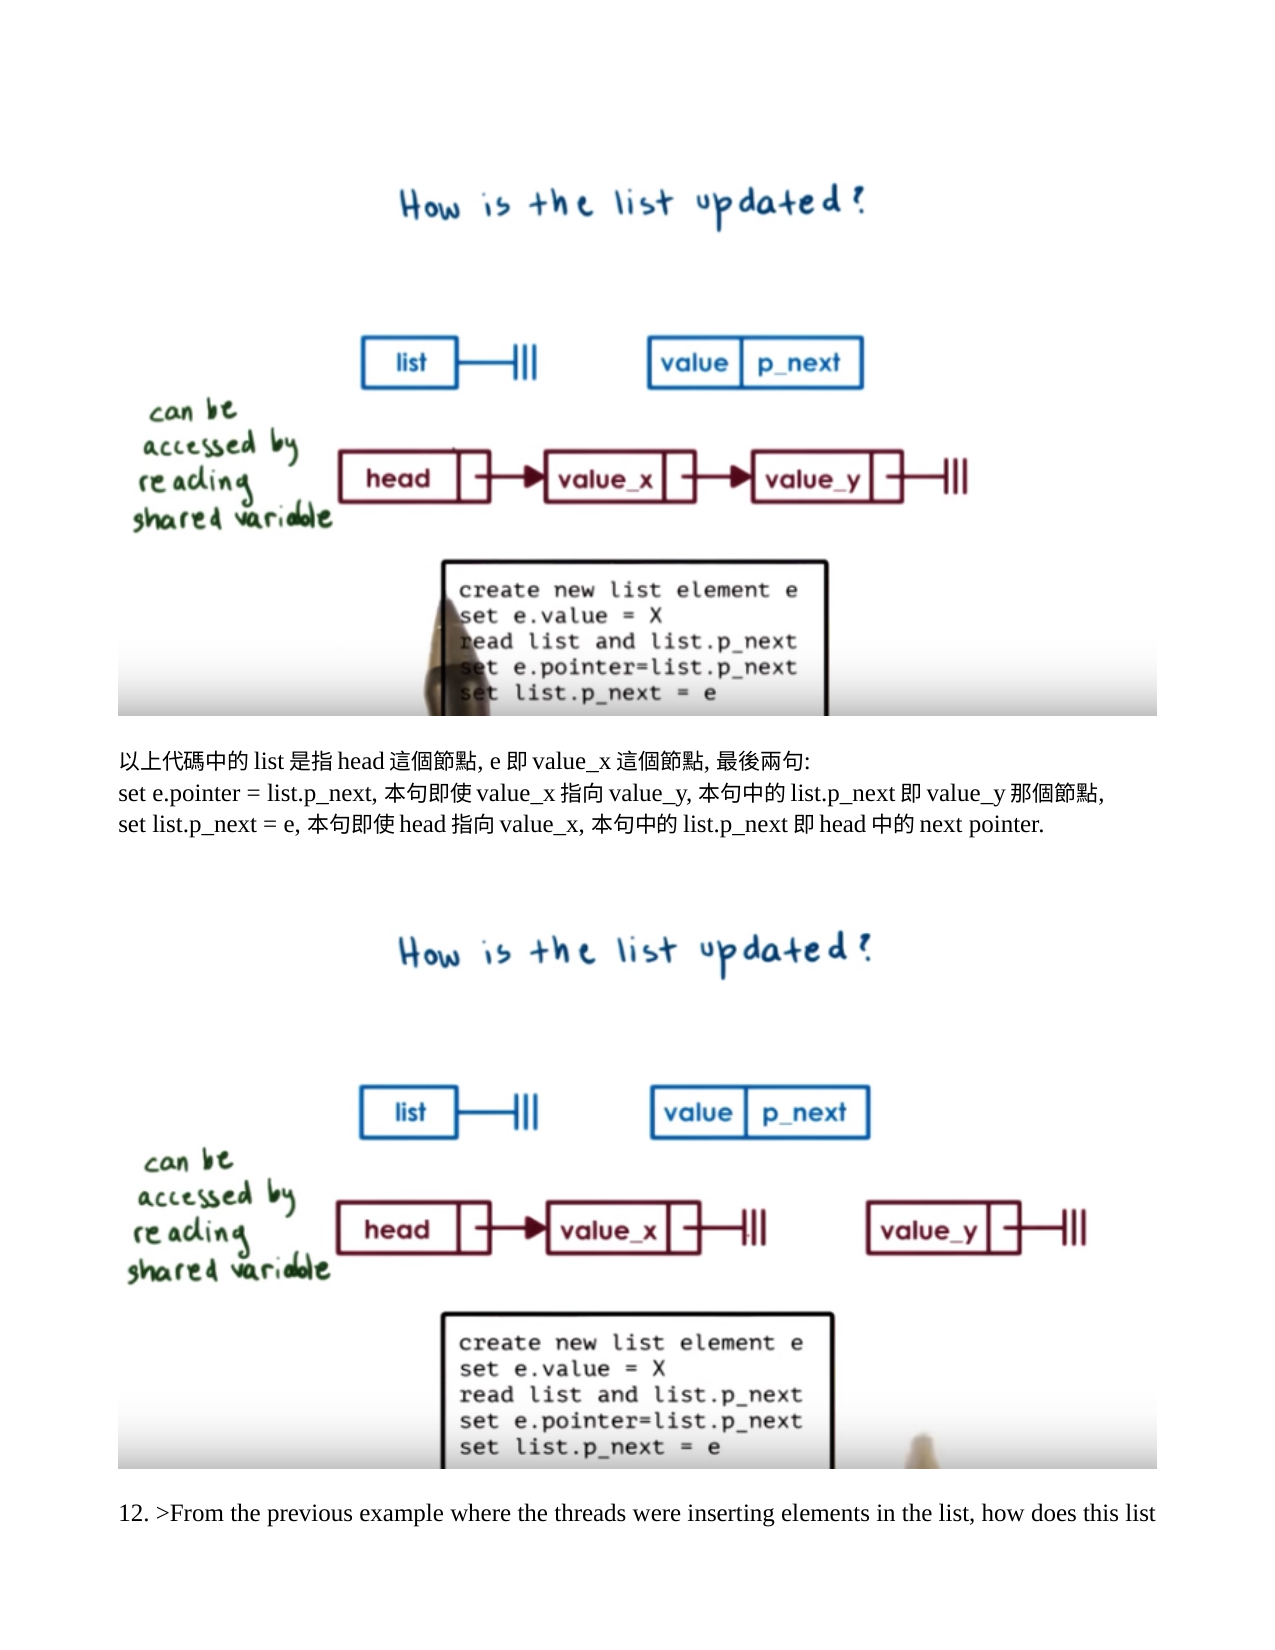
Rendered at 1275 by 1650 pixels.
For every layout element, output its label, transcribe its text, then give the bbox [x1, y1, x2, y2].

text 12. >From the previous example where the threads were inserting elements in the list, how does this list [118, 1498, 1157, 1527]
text 以上代碼中的list是指head這個節點, e即value_x這個節點, 最後兩句: [118, 744, 1157, 776]
picture [118, 925, 1157, 1469]
text set e.pointer = list.p_next, 本句即使value_x指向value_y, 本句中的list.p_next即value_y那個節點, [118, 776, 1157, 807]
picture [118, 175, 1157, 716]
text set list.p_next = e, 本句即使head指向value_x, 本句中的list.p_next即head中的next pointer. [118, 807, 1157, 839]
